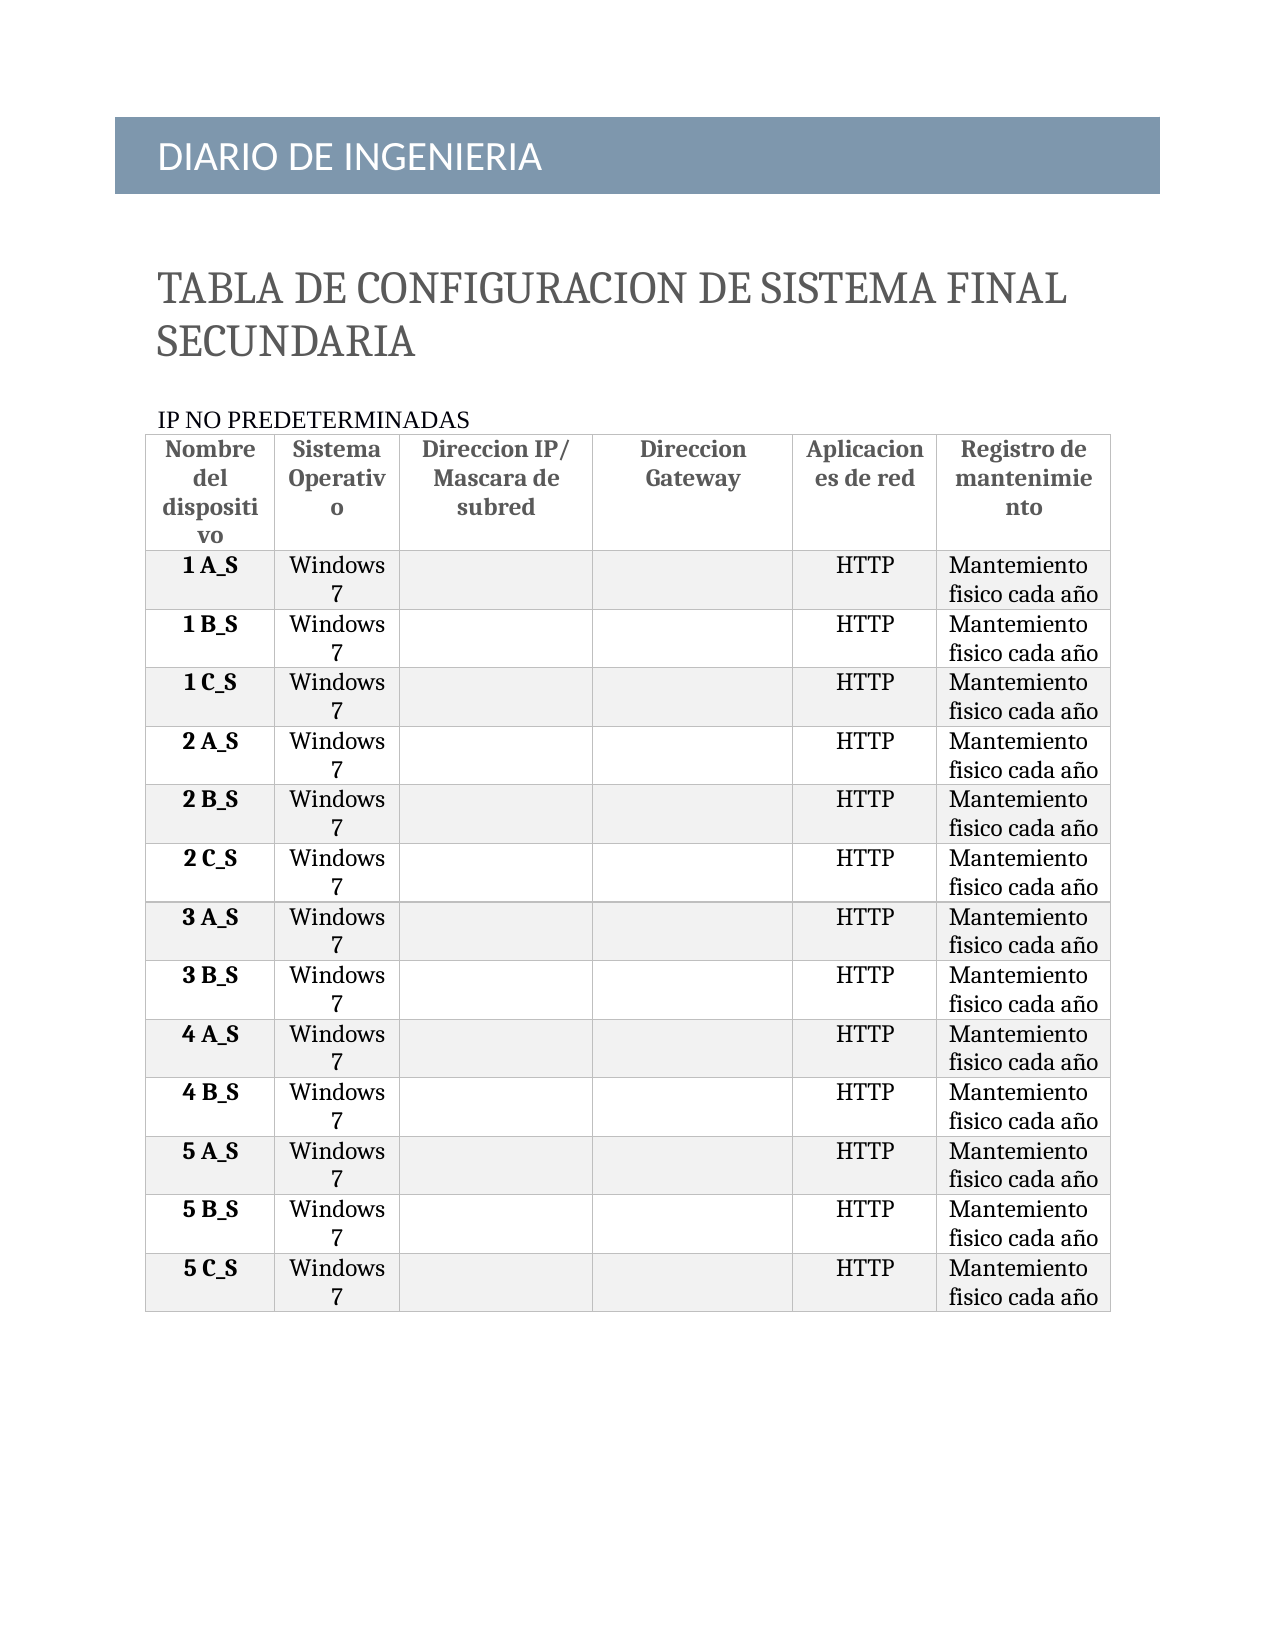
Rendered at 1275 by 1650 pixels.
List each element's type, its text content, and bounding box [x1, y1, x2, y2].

table_cell [400, 903, 592, 960]
table_cell Windows 7 [275, 1254, 399, 1311]
table_cell Mantemiento fisico cada año [937, 1137, 1110, 1194]
table_cell [593, 1020, 792, 1077]
table_cell [400, 844, 592, 901]
table_cell [593, 961, 792, 1018]
table_cell HTTP [793, 961, 936, 1018]
table_cell HTTP [793, 785, 936, 843]
table_cell [593, 844, 792, 901]
table_cell Windows 7 [275, 551, 399, 609]
table_cell HTTP [793, 551, 936, 609]
table_cell HTTP [793, 1195, 936, 1253]
table_cell HTTP [793, 844, 936, 901]
table_header Direccion Gateway [593, 435, 792, 550]
table_cell [593, 785, 792, 843]
table_cell HTTP [793, 727, 936, 784]
table_cell Windows 7 [275, 1137, 399, 1194]
table_cell HTTP [793, 1137, 936, 1194]
table_cell Windows 7 [275, 1195, 399, 1253]
table_header Aplicaciones de red [793, 435, 936, 550]
table_cell [400, 961, 592, 1018]
table_cell HTTP [793, 1254, 936, 1311]
table_cell 3 A_S [146, 903, 274, 960]
table_cell Windows 7 [275, 961, 399, 1018]
table_cell Mantemiento fisico cada año [937, 961, 1110, 1018]
table_cell 2 C_S [146, 844, 274, 901]
table_cell [593, 551, 792, 609]
table_cell [400, 727, 592, 784]
table_cell [593, 610, 792, 667]
table_cell Windows 7 [275, 610, 399, 667]
table_cell HTTP [793, 903, 936, 960]
table_cell HTTP [793, 1020, 936, 1077]
table_header Registro de mantenimiento [937, 435, 1110, 550]
table_cell 2 A_S [146, 727, 274, 784]
table_cell 1 B_S [146, 610, 274, 667]
table_cell Mantemiento fisico cada año [937, 610, 1110, 667]
table_header Direccion IP/ Mascara de subred [400, 435, 592, 550]
table_cell [593, 1078, 792, 1136]
table_cell 3 B_S [146, 961, 274, 1018]
table_cell Mantemiento fisico cada año [937, 903, 1110, 960]
table_header Sistema Operativo [275, 435, 399, 550]
table_cell Mantemiento fisico cada año [937, 1020, 1110, 1077]
subtitle TABLA DE CONFIGURACION DE SISTEMA FINAL SECUNDARIA [157, 262, 1117, 368]
table_cell [593, 903, 792, 960]
table_cell Mantemiento fisico cada año [937, 1254, 1110, 1311]
table_cell [400, 1137, 592, 1194]
table_cell 5 A_S [146, 1137, 274, 1194]
table_cell [593, 1195, 792, 1253]
table_cell Mantemiento fisico cada año [937, 1078, 1110, 1136]
table_cell [400, 551, 592, 609]
table_cell Windows 7 [275, 785, 399, 843]
table_header Nombre del dispositivo [146, 435, 274, 550]
table_cell 1 C_S [146, 668, 274, 726]
table_cell Windows 7 [275, 668, 399, 726]
table_cell Mantemiento fisico cada año [937, 551, 1110, 609]
table_cell Windows 7 [275, 903, 399, 960]
table_cell Mantemiento fisico cada año [937, 668, 1110, 726]
table_cell [593, 727, 792, 784]
table_cell [400, 1254, 592, 1311]
table_cell [593, 1254, 792, 1311]
table_cell 4 B_S [146, 1078, 274, 1136]
table_cell [400, 785, 592, 843]
table_cell [400, 1195, 592, 1253]
table_cell [400, 668, 592, 726]
table_cell Mantemiento fisico cada año [937, 1195, 1110, 1253]
table_cell [400, 1020, 592, 1077]
table_cell Mantemiento fisico cada año [937, 727, 1110, 784]
table_cell Windows 7 [275, 844, 399, 901]
table_cell [593, 668, 792, 726]
table_cell Windows 7 [275, 1020, 399, 1077]
text IP NO PREDETERMINADAS [157, 405, 1117, 434]
table_cell Mantemiento fisico cada año [937, 844, 1110, 901]
table_cell Windows 7 [275, 727, 399, 784]
table_cell [400, 1078, 592, 1136]
table_cell HTTP [793, 610, 936, 667]
table_cell HTTP [793, 668, 936, 726]
table_cell Mantemiento fisico cada año [937, 785, 1110, 843]
table_cell Windows 7 [275, 1078, 399, 1136]
table_cell [400, 610, 592, 667]
table_cell 2 B_S [146, 785, 274, 843]
table_cell 5 B_S [146, 1195, 274, 1253]
table_cell 4 A_S [146, 1020, 274, 1077]
table_cell HTTP [793, 1078, 936, 1136]
table_cell 5 C_S [146, 1254, 274, 1311]
table_cell [593, 1137, 792, 1194]
table_cell 1 A_S [146, 551, 274, 609]
